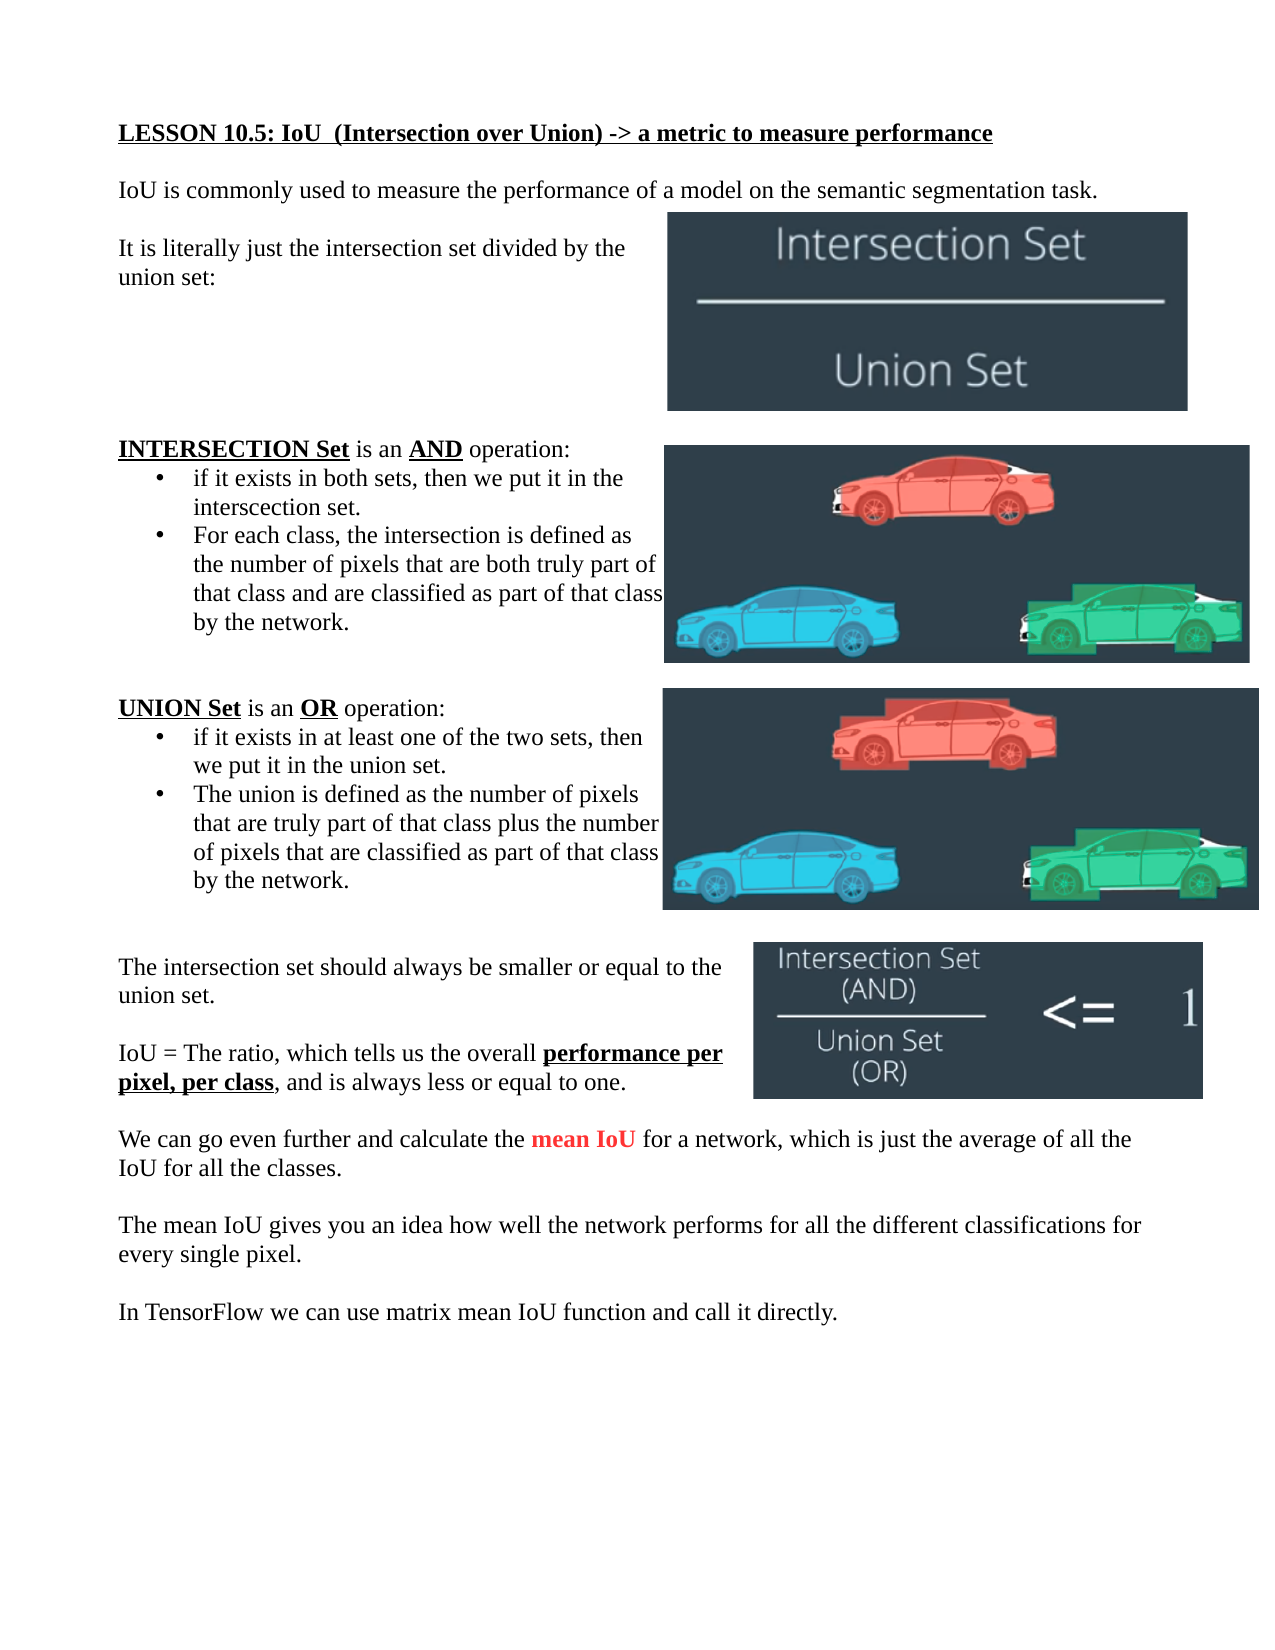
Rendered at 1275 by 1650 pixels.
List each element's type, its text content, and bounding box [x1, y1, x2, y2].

picture [753, 942, 1203, 1099]
text The mean IoU gives you an idea how well the network performs for all the different classifications for every single pixel. [118, 1211, 1157, 1268]
text LESSON 10.5: IoU (Intersection over Union) -> a metric to measure performance [118, 118, 1157, 147]
text INTERSECTION Set is an AND operation: [118, 434, 1157, 463]
text It is literally just the intersection set divided by the union set: [118, 233, 667, 291]
text We can go even further and calculate the mean IoU for a network, which is just the average of all the IoU for all the classes. [118, 1124, 1157, 1182]
text IoU is commonly used to measure the performance of a model on the semantic segmentation task. [118, 176, 1157, 204]
text In TensorFlow we can use matrix mean IoU function and call it directly. [118, 1297, 1157, 1326]
list For each class, the intersection is defined as the number of pixels that are both truly part of that class and are classified as part of that class by the network. [156, 521, 664, 636]
list The union is defined as the number of pixels that are truly part of that class plus the number of pixels that are classified as part of that class by the network. [156, 779, 662, 894]
text The intersection set should always be smaller or equal to the union set. [118, 952, 753, 1009]
text UNION Set is an OR operation: [118, 693, 662, 722]
list if it exists in both sets, then we put it in the interscection set. [156, 463, 664, 521]
picture [662, 688, 1259, 910]
list if it exists in at least one of the two sets, then we put it in the union set. [156, 722, 662, 779]
picture [664, 445, 1250, 663]
text IoU = The ratio, which tells us the overall performance per pixel, per class, and is always less or equal to one. [118, 1038, 753, 1096]
picture [667, 212, 1188, 411]
